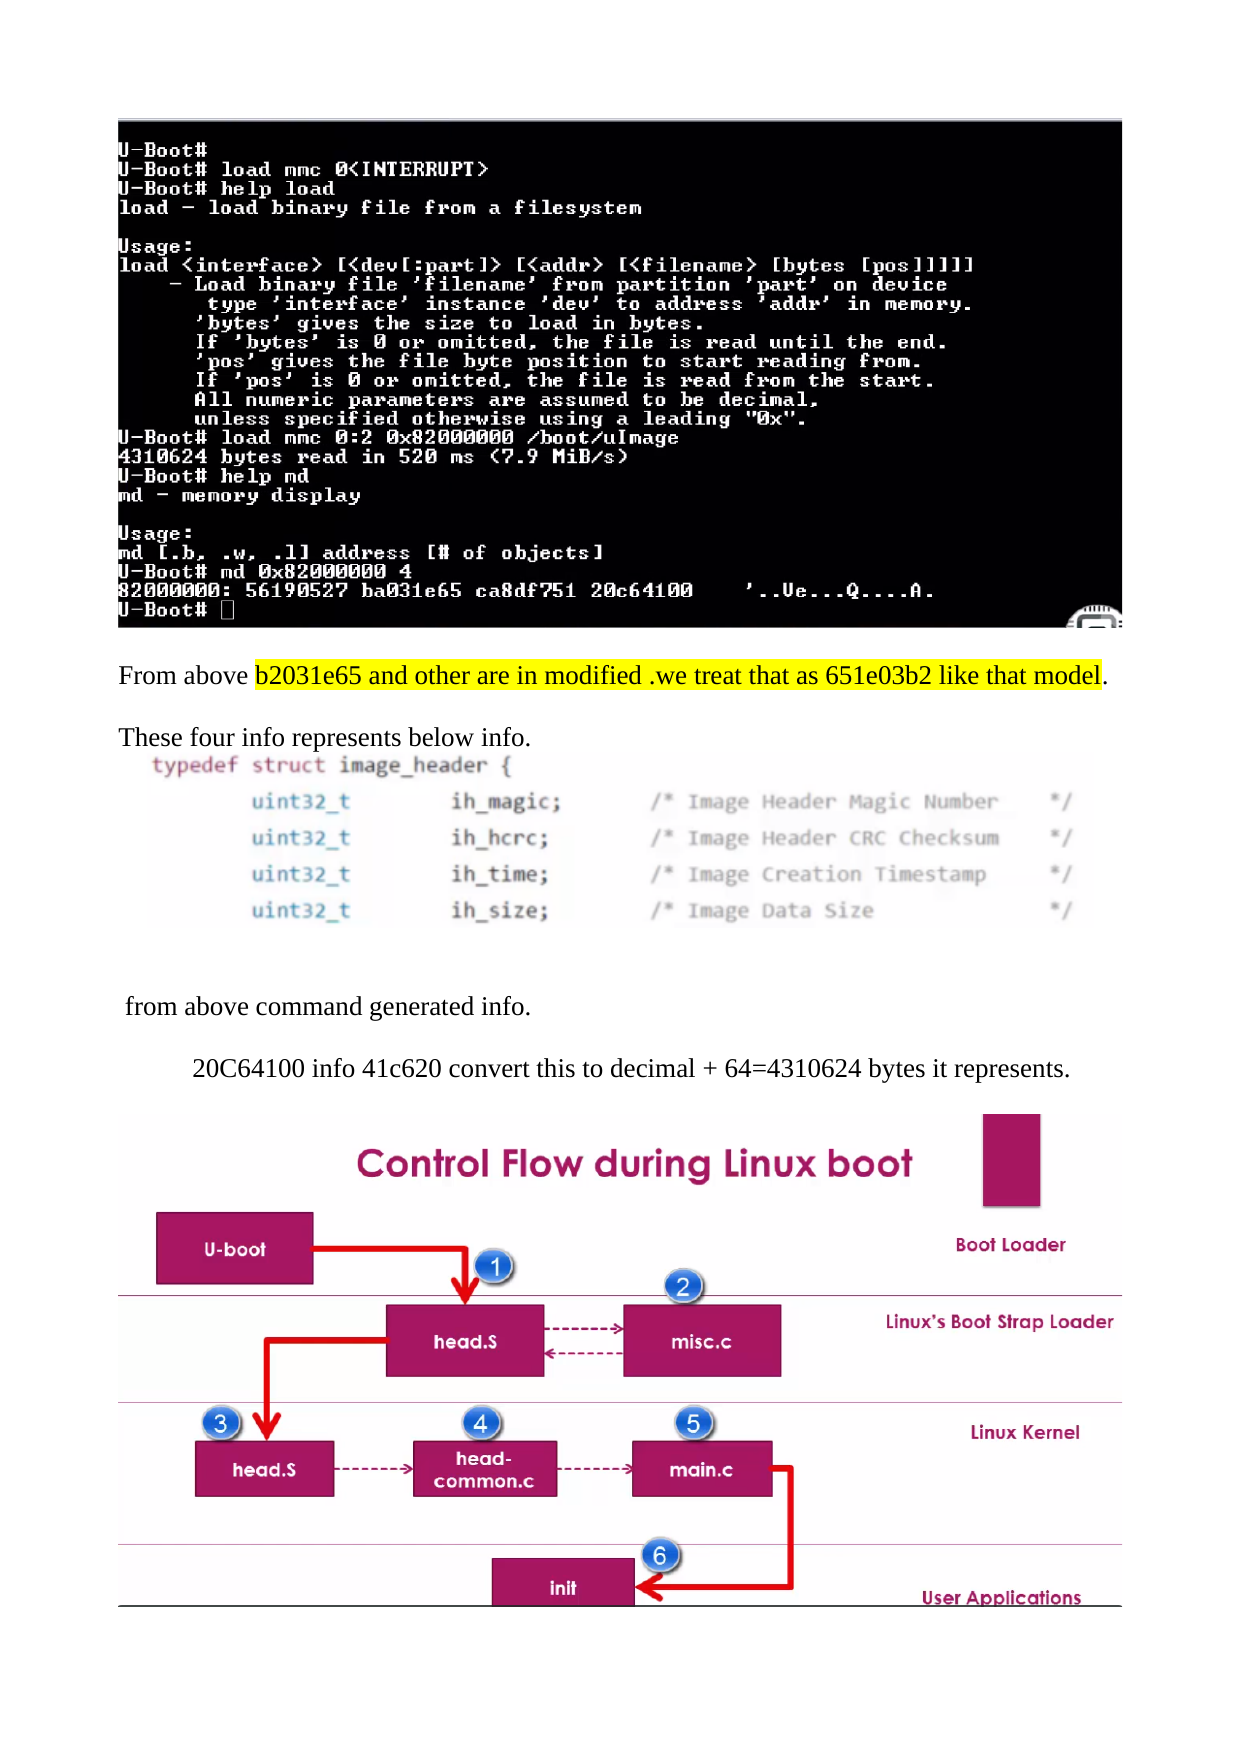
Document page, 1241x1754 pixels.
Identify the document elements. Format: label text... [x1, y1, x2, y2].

text from above command generated info. [118, 990, 1122, 1021]
text These four info represents below info. [118, 721, 1122, 752]
picture [118, 118, 1123, 628]
text 20C64100 info 41c620 convert this to decimal + 64=4310624 bytes it represents. [118, 1052, 1122, 1083]
picture [146, 752, 1094, 928]
text From above b2031e65 and other are in modified .we treat that as 651e03b2 like that model. [118, 659, 1122, 690]
picture [118, 1114, 1123, 1607]
